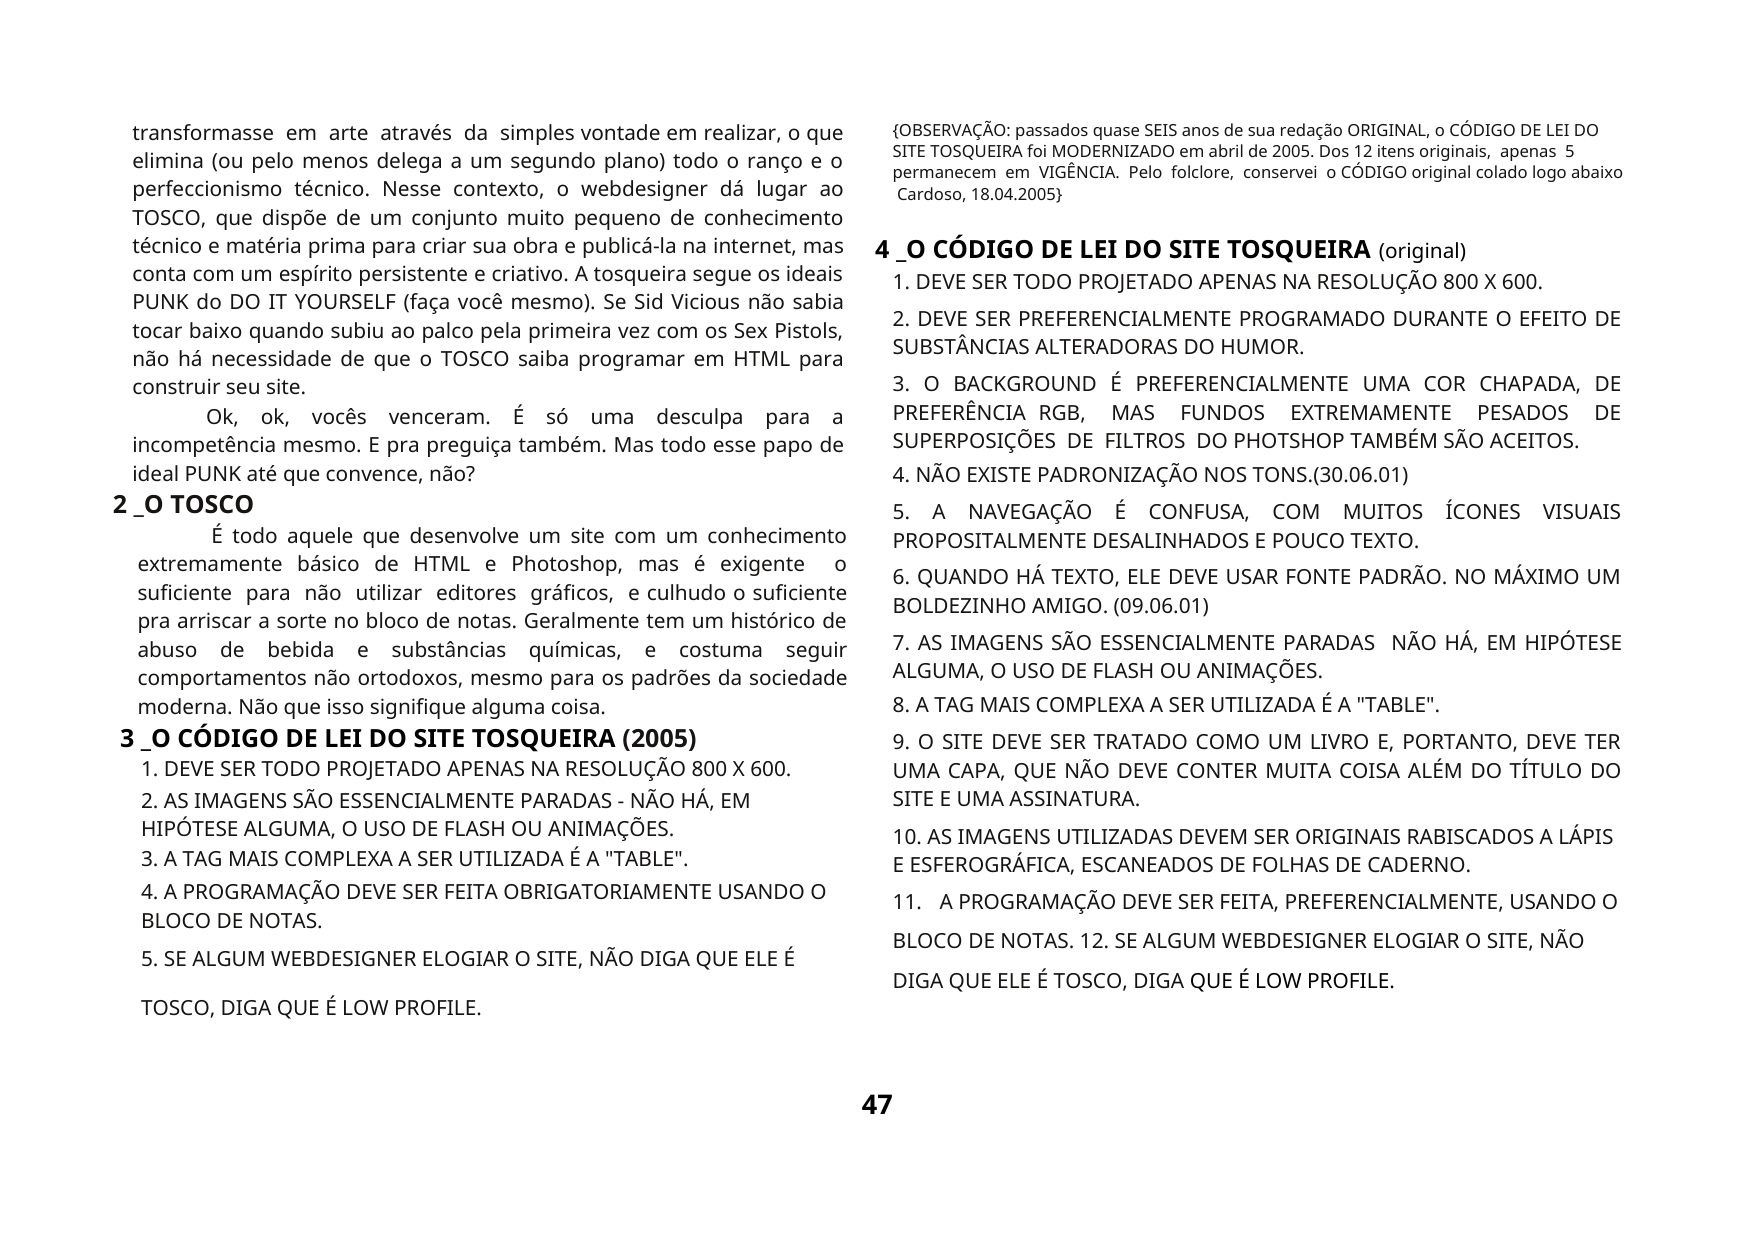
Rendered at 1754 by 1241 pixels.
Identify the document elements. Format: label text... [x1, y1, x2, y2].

text 4 _O CÓDIGO DE LEI DO SITE TOSQUEIRA (original) [875, 228, 1627, 267]
text 8. A TAG MAIS COMPLEXA A SER UTILIZADA É A "TABLE". [892, 691, 1622, 719]
text 4. NÃO EXISTE PADRONIZAÇÃO NOS TONS.(30.06.01) [892, 461, 1622, 489]
text 5. SE ALGUM WEBDESIGNER ELOGIAR O SITE, NÃO DIGA QUE ELE É TOSCO, DIGA QUE É LOW PROFILE. [141, 944, 836, 1021]
text 9. O SITE DEVE SER TRATADO COMO UM LIVRO E, PORTANTO, DEVE TER UMA CAPA, QUE NÃO DEVE CONTER MUITA COISA ALÉM DO TÍTULO DO SITE E UMA ASSINATURA. [892, 727, 1622, 813]
text 3. O BACKGROUND É PREFERENCIALMENTE UMA COR CHAPADA, DE PREFERÊNCIA RGB, MAS FUNDOS EXTREMAMENTE PESADOS DE SUPERPOSIÇÕES DE FILTROS DO PHOTSHOP TAMBÉM SÃO ACEITOS. [892, 369, 1622, 454]
text Ok, ok, vocês venceram. É só uma desculpa para a incompetência mesmo. E pra preguiça também. Mas todo esse papo de ideal PUNK até que convence, não? [132, 402, 845, 487]
text 5. A NAVEGAÇÃO É CONFUSA, COM MUITOS ÍCONES VISUAIS PROPOSITALMENTE DESALINHADOS E POUCO TEXTO. [892, 497, 1622, 554]
text 6. QUANDO HÁ TEXTO, ELE DEVE USAR FONTE PADRÃO. NO MÁXIMO UM BOLDEZINHO AMIGO. (09.06.01) [892, 562, 1622, 619]
text 1. DEVE SER TODO PROJETADO APENAS NA RESOLUÇÃO 800 X 600. [141, 754, 836, 783]
text 4. A PROGRAMAÇÃO DEVE SER FEITA OBRIGATORIAMENTE USANDO O BLOCO DE NOTAS. [141, 877, 836, 934]
list A PROGRAMAÇÃO DEVE SER FEITA, PREFERENCIALMENTE, USANDO O BLOCO DE NOTAS. 12. SE ALGUM WEBDESIGNER ELOGIAR O SITE, NÃO DIGA QUE ELE É TOSCO, DIGA QUE É LOW PROFILE. [892, 887, 1622, 994]
text 7. AS IMAGENS SÃO ESSENCIALMENTE PARADAS ­ NÃO HÁ, EM HIPÓTESE ALGUMA, O USO DE FLASH OU ANIMAÇÕES. [892, 628, 1622, 684]
text 3 _O CÓDIGO DE LEI DO SITE TOSQUEIRA (2005) [120, 720, 848, 754]
text 10. AS IMAGENS UTILIZADAS DEVEM SER ORIGINAIS RABISCADOS A LÁPIS E ESFEROGRÁFICA, ESCANEADOS DE FOLHAS DE CADERNO. [892, 822, 1622, 879]
text 2. AS IMAGENS SÃO ESSENCIALMENTE PARADAS - NÃO HÁ, EM HIPÓTESE ALGUMA, O USO DE FLASH OU ANIMAÇÕES. [141, 786, 836, 843]
text transformasse em arte através da simples vontade em realizar, o que elimina (ou pelo menos delega a um segundo plano) todo o ranço e o perfeccionismo técnico. Nesse contexto, o webdesigner dá lugar ao TOSCO, que dispõe de um conjunto muito pequeno de conhecimento técnico e matéria prima para criar sua obra e publicá-la na internet, mas conta com um espírito persistente e criativo. A tosqueira segue os ideais PUNK do DO IT YOURSELF (faça você mesmo). Se Sid Vicious não sabia tocar baixo quando subiu ao palco pela primeira vez com os Sex Pistols, não há necessidade de que o TOSCO saiba programar em HTML para construir seu site. [132, 118, 845, 401]
text É todo aquele que desenvolve um site com um conhecimento extremamente básico de HTML e Photoshop, mas é exigente o suficiente para não utilizar editores gráficos, e culhudo o suficiente pra arriscar a sorte no bloco de notas. Geralmente tem um histórico de abuso de bebida e substâncias químicas, e costuma seguir comportamentos não ortodoxos, mesmo para os padrões da sociedade moderna. Não que isso signifique alguma coisa. [137, 521, 848, 720]
text 3. A TAG MAIS COMPLEXA A SER UTILIZADA É A "TABLE". [141, 844, 836, 873]
text 1. DEVE SER TODO PROJETADO APENAS NA RESOLUÇÃO 800 X 600. [892, 267, 1622, 296]
text 2 _O TOSCO [113, 487, 845, 521]
text {OBSERVAÇÃO: passados quase SEIS anos de sua redação ORIGINAL, o CÓDIGO DE LEI DO SITE TOSQUEIRA foi MODERNIZADO em abril de 2005. Dos 12 itens originais, apenas 5 permanecem em VIGÊNCIA. Pelo folclore, conservei o CÓDIGO original colado logo abaixo ­­­ Cardoso, 18.04.2005} [892, 118, 1624, 205]
text 2. DEVE SER PREFERENCIALMENTE PROGRAMADO DURANTE O EFEITO DE SUBSTÂNCIAS ALTERADORAS DO HUMOR. [892, 304, 1622, 361]
